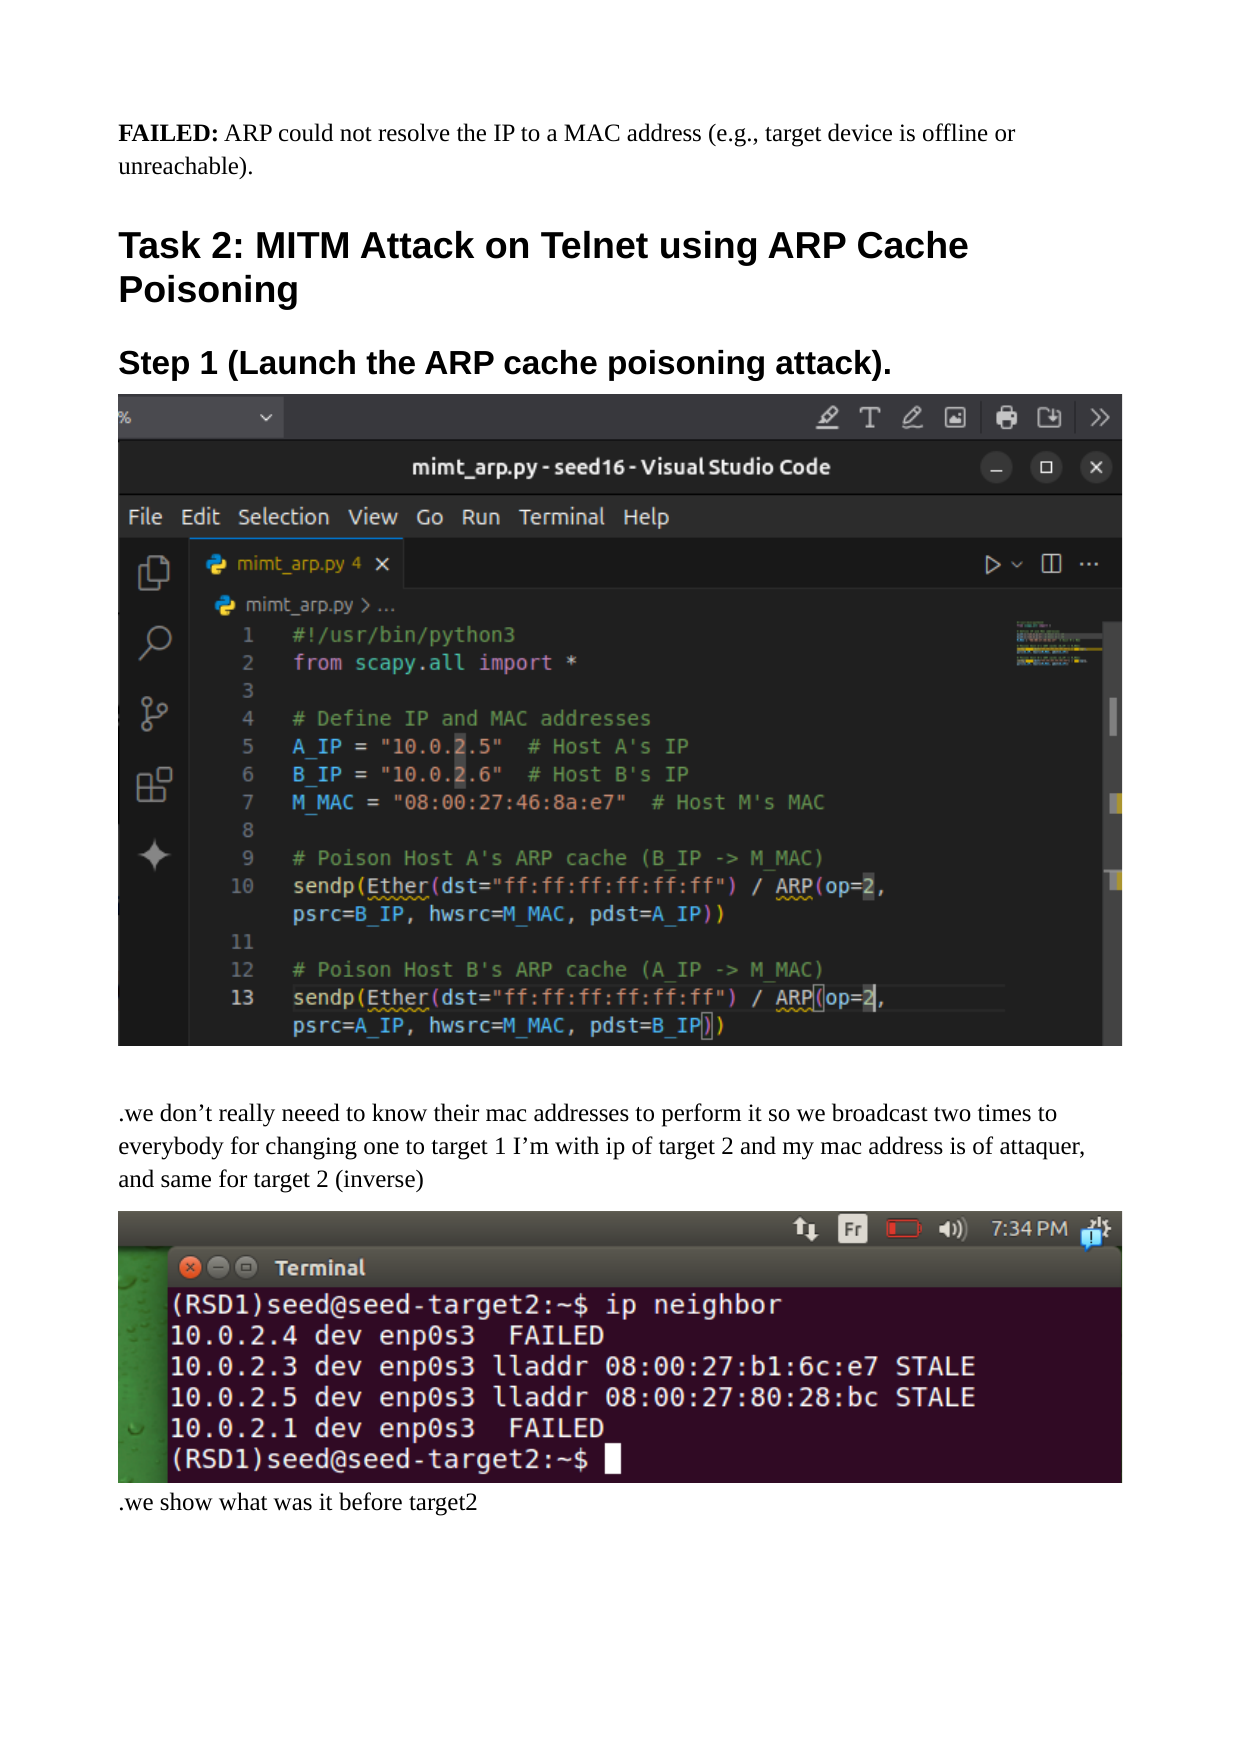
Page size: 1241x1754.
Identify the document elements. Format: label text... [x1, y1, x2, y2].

subtitle Task 2: MITM Attack on Telnet using ARP Cache Poisoning [118, 224, 1122, 310]
subtitle Step 1 (Launch the ARP cache poisoning attack). [118, 343, 1122, 382]
text FAILED: ARP could not resolve the IP to a MAC address (e.g., target device is offline or unreachable). [118, 118, 1122, 180]
picture [118, 1211, 1123, 1483]
picture [118, 394, 1123, 1046]
text .we don’t really neeed to know their mac addresses to perform it so we broadcast two times to everybody for changing one to target 1 I’m with ip of target 2 and my mac address is of attaquer, and same for target 2 (inverse) [118, 1098, 1122, 1193]
text .we show what was it before target2 [118, 1483, 1122, 1516]
